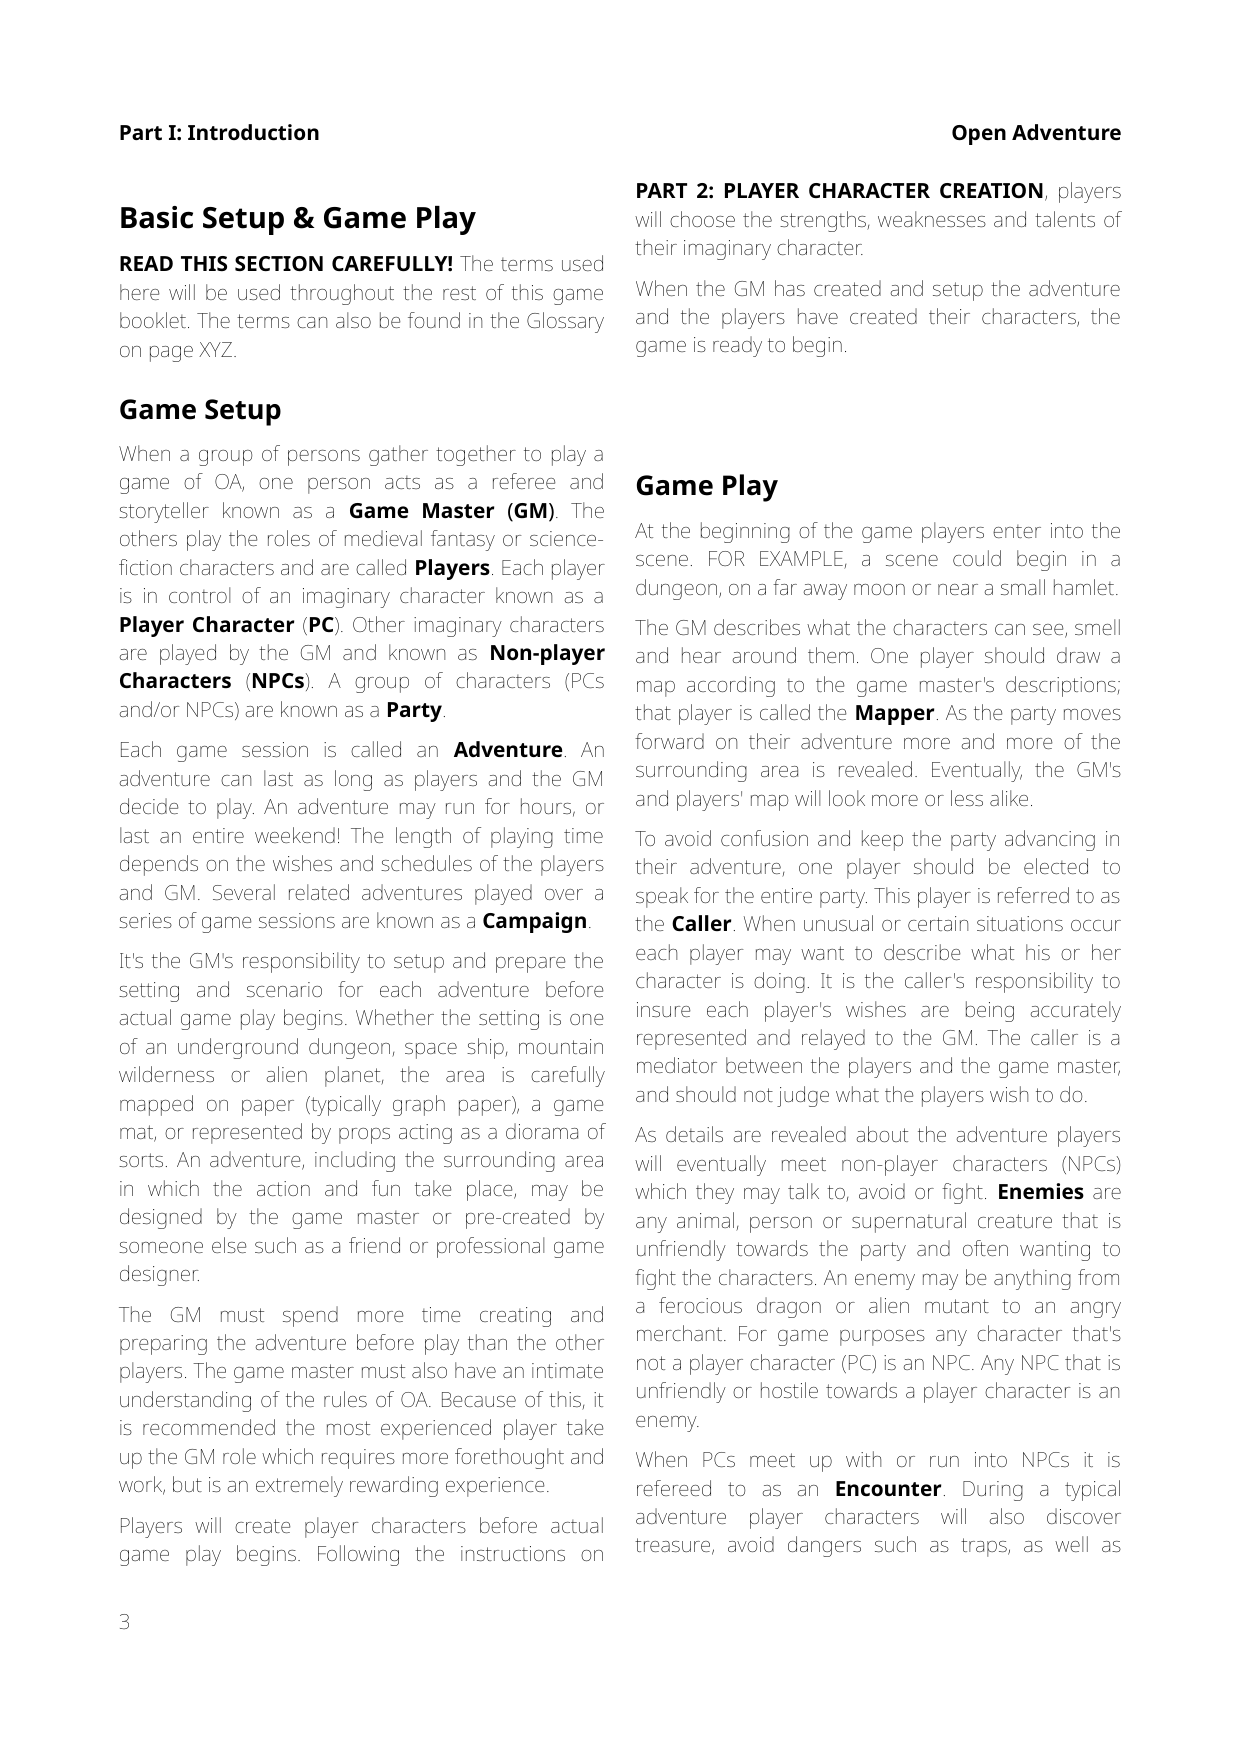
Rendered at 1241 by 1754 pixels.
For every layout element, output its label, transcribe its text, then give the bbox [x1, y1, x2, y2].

text When PCs meet up with or run into NPCs it is refereed to as an Encounter. During a typical adventure player characters will also discover treasure, avoid dangers such as traps, as well as [635, 1445, 1122, 1559]
text The GM describes what the characters can see, smell and hear around them. One player should draw a map according to the game master's descriptions; that player is called the Mapper. As the party moves forward on their adventure more and more of the surrounding area is revealed. Eventually, the GM's and players' map will look more or less alike. [635, 613, 1122, 812]
text PART 2: PLAYER CHARACTER CREATION, players will choose the strengths, weaknesses and talents of their imaginary character. [635, 176, 1122, 262]
text Game Play [635, 467, 1122, 504]
text At the beginning of the game players enter into the scene. FOR EXAMPLE, a scene could begin in a dungeon, on a far away moon or near a small hamlet. [635, 516, 1122, 601]
text Game Setup [118, 390, 605, 427]
text Players will create player characters before actual game play begins. Following the instructions on [118, 1511, 605, 1568]
text It's the GM's responsibility to setup and prepare the setting and scenario for each adventure before actual game play begins. Whether the setting is one of an underground dungeon, space ship, mountain wilderness or alien planet, the area is carefully mapped on paper (typically graph paper), a game mat, or represented by props acting as a diorama of sorts. An adventure, including the surrounding area in which the action and fun take place, may be designed by the game master or pre-created by someone else such as a friend or professional game designer. [118, 946, 605, 1288]
text The GM must spend more time creating and preparing the adventure before play than the other players. The game master must also have an intimate understanding of the rules of OA. Because of this, it is recommended the most experienced player take up the GM role which requires more forethought and work, but is an extremely rewarding experience. [118, 1300, 605, 1499]
text When a group of persons gather together to play a game of OA, one person acts as a referee and storyteller known as a Game Master (GM). The others play the roles of medieval fantasy or science-fiction characters and are called Players. Each player is in control of an imaginary character known as a Player Character (PC). Other imaginary characters are played by the GM and known as Non-player Characters (NPCs). A group of characters (PCs and/or NPCs) are known as a Party. [118, 439, 605, 723]
subtitle Basic Setup & Game Play [118, 197, 605, 237]
text To avoid confusion and keep the party advancing in their adventure, one player should be elected to speak for the entire party. This player is referred to as the Caller. When unusual or certain situations occur each player may want to describe what his or her character is doing. It is the caller's responsibility to insure each player's wishes are being accurately represented and relayed to the GM. The caller is a mediator between the players and the game master, and should not judge what the players wish to do. [635, 824, 1122, 1108]
text As details are revealed about the adventure players will eventually meet non-player characters (NPCs) which they may talk to, avoid or fight. Enemies are any animal, person or supernatural creature that is unfriendly towards the party and often wanting to fight the characters. An enemy may be anything from a ferocious dragon or alien mutant to an angry merchant. For game purposes any character that's not a player character (PC) is an NPC. Any NPC that is unfriendly or hostile towards a player character is an enemy. [635, 1120, 1122, 1433]
text When the GM has created and setup the adventure and the players have created their characters, the game is ready to begin. [635, 274, 1122, 359]
text READ THIS SECTION CAREFULLY! The terms used here will be used throughout the rest of this game booklet. The terms can also be found in the Glossary on page XYZ. [118, 249, 605, 363]
text Each game session is called an Adventure. An adventure can last as long as players and the GM decide to play. An adventure may run for hours, or last an entire weekend! The length of playing time depends on the wishes and schedules of the players and GM. Several related adventures played over a series of game sessions are known as a Campaign. [118, 735, 605, 934]
